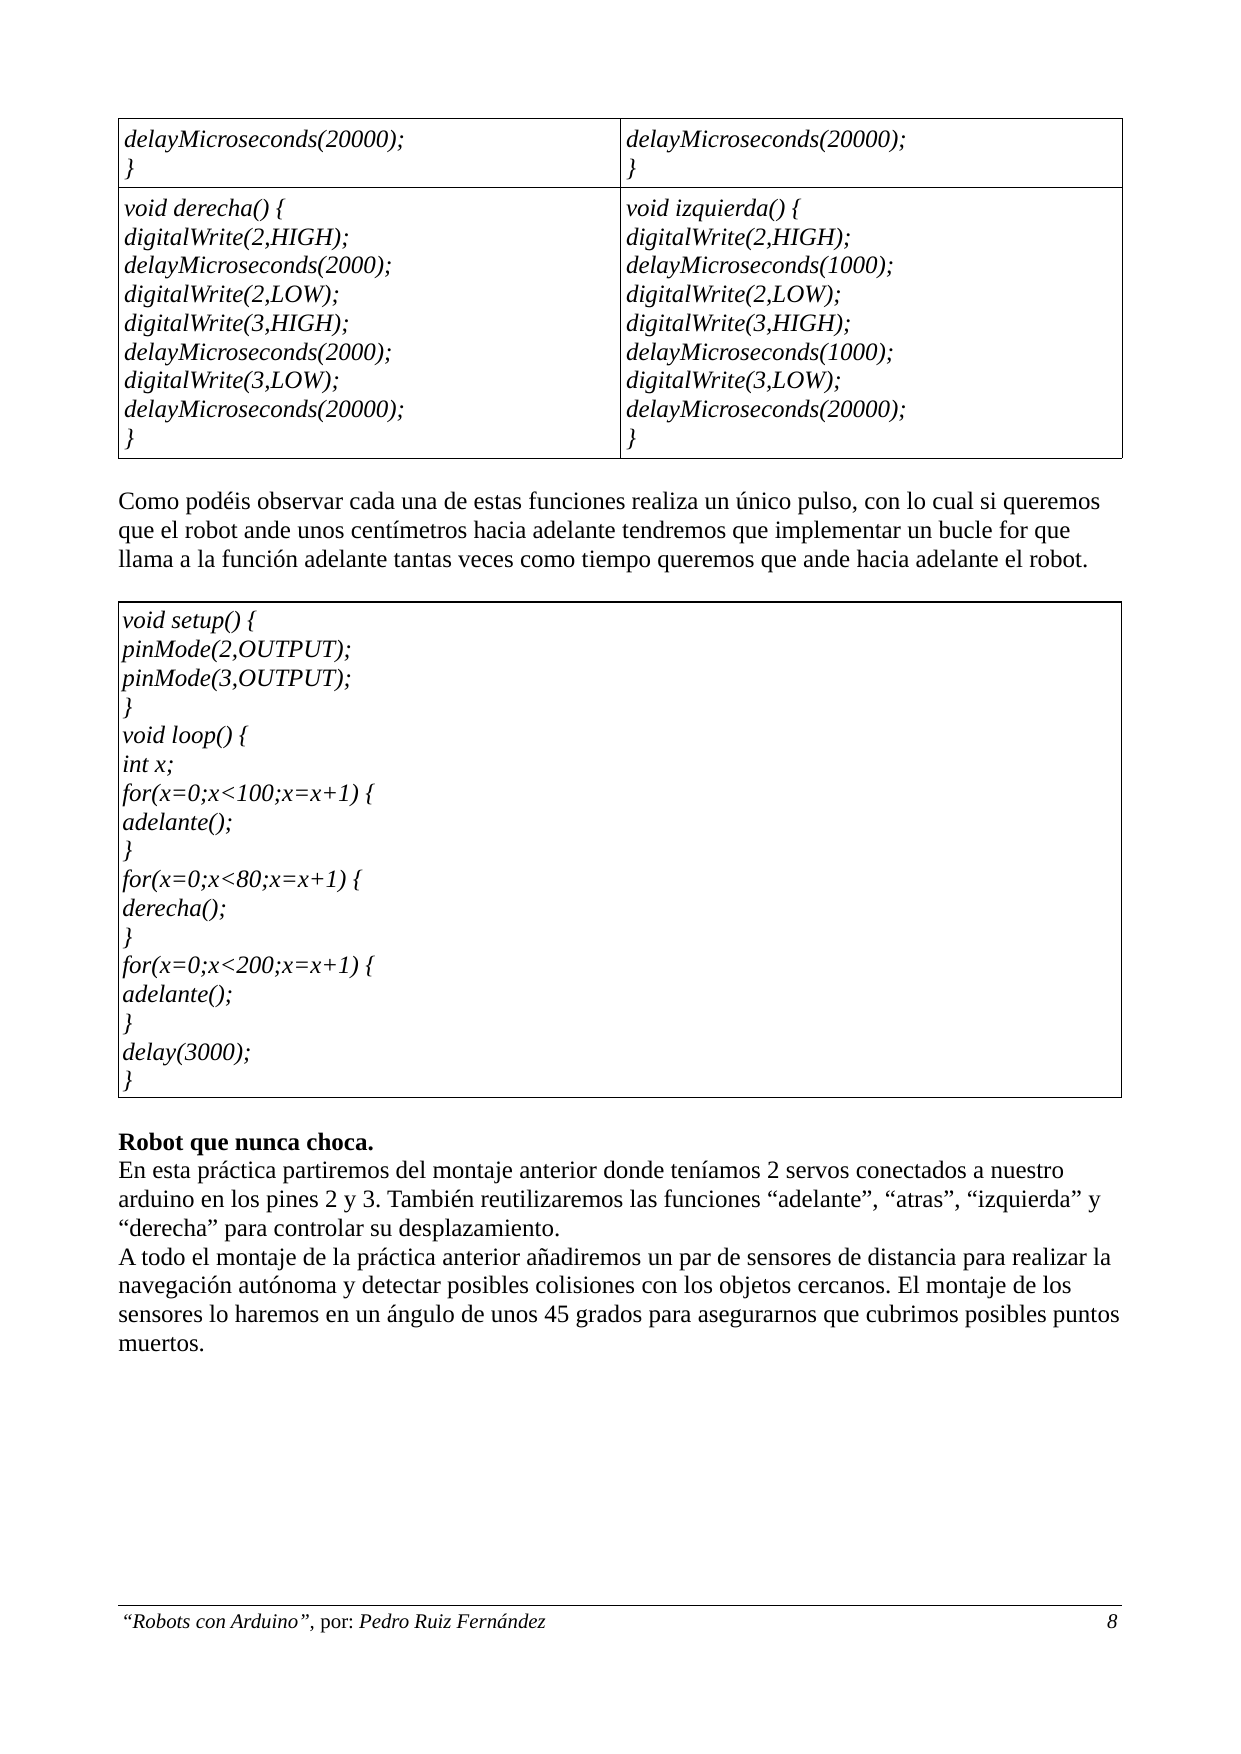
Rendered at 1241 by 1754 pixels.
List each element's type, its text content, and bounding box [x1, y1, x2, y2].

text } [119, 831, 1121, 860]
text A todo el montaje de la práctica anterior añadiremos un par de sensores de distancia para realizar la navegación autónoma y detectar posibles colisiones con los objetos cercanos. El montaje de los sensores lo haremos en un ángulo de unos 45 grados para asegurarnos que cubrimos posibles puntos muertos. [118, 1242, 1122, 1357]
text for(x=0;x<200;x=x+1) { [119, 946, 1121, 975]
text } [119, 688, 1121, 716]
text for(x=0;x<80;x=x+1) { [119, 860, 1121, 889]
text adelante(); [119, 803, 1121, 831]
text Robot que nunca choca. [118, 1127, 1122, 1156]
table_header delayMicroseconds(20000); } [119, 119, 620, 187]
text void setup() { [119, 603, 1121, 630]
text } [119, 918, 1121, 946]
text Como podéis observar cada una de estas funciones realiza un único pulso, con lo cual si queremos que el robot ande unos centímetros hacia adelante tendremos que implementar un bucle for que llama a la función adelante tantas veces como tiempo queremos que ande hacia adelante el robot. [118, 486, 1122, 573]
text delay(3000); [119, 1033, 1121, 1061]
text derecha(); [119, 889, 1121, 918]
text void loop() { [119, 716, 1121, 745]
text pinMode(3,OUTPUT); [119, 659, 1121, 688]
text int x; [119, 745, 1121, 774]
table_cell void derecha() { digitalWrite(2,HIGH); delayMicroseconds(2000); digitalWrite(2,LOW); digitalWrite(3,HIGH); delayMicroseconds(2000); digitalWrite(3,LOW); delayMicroseconds(20000); } [119, 188, 620, 457]
text adelante(); [119, 975, 1121, 1004]
table_cell void izquierda() { digitalWrite(2,HIGH); delayMicroseconds(1000); digitalWrite(2,LOW); digitalWrite(3,HIGH); delayMicroseconds(1000); digitalWrite(3,LOW); delayMicroseconds(20000); } [621, 188, 1122, 457]
text for(x=0;x<100;x=x+1) { [119, 774, 1121, 803]
text pinMode(2,OUTPUT); [119, 630, 1121, 659]
text En esta práctica partiremos del montaje anterior donde teníamos 2 servos conectados a nuestro arduino en los pines 2 y 3. También reutilizaremos las funciones “adelante”, “atras”, “izquierda” y “derecha” para controlar su desplazamiento. [118, 1156, 1122, 1242]
table_header delayMicroseconds(20000); } [621, 119, 1122, 187]
text } [119, 1004, 1121, 1033]
text } [119, 1061, 1121, 1097]
